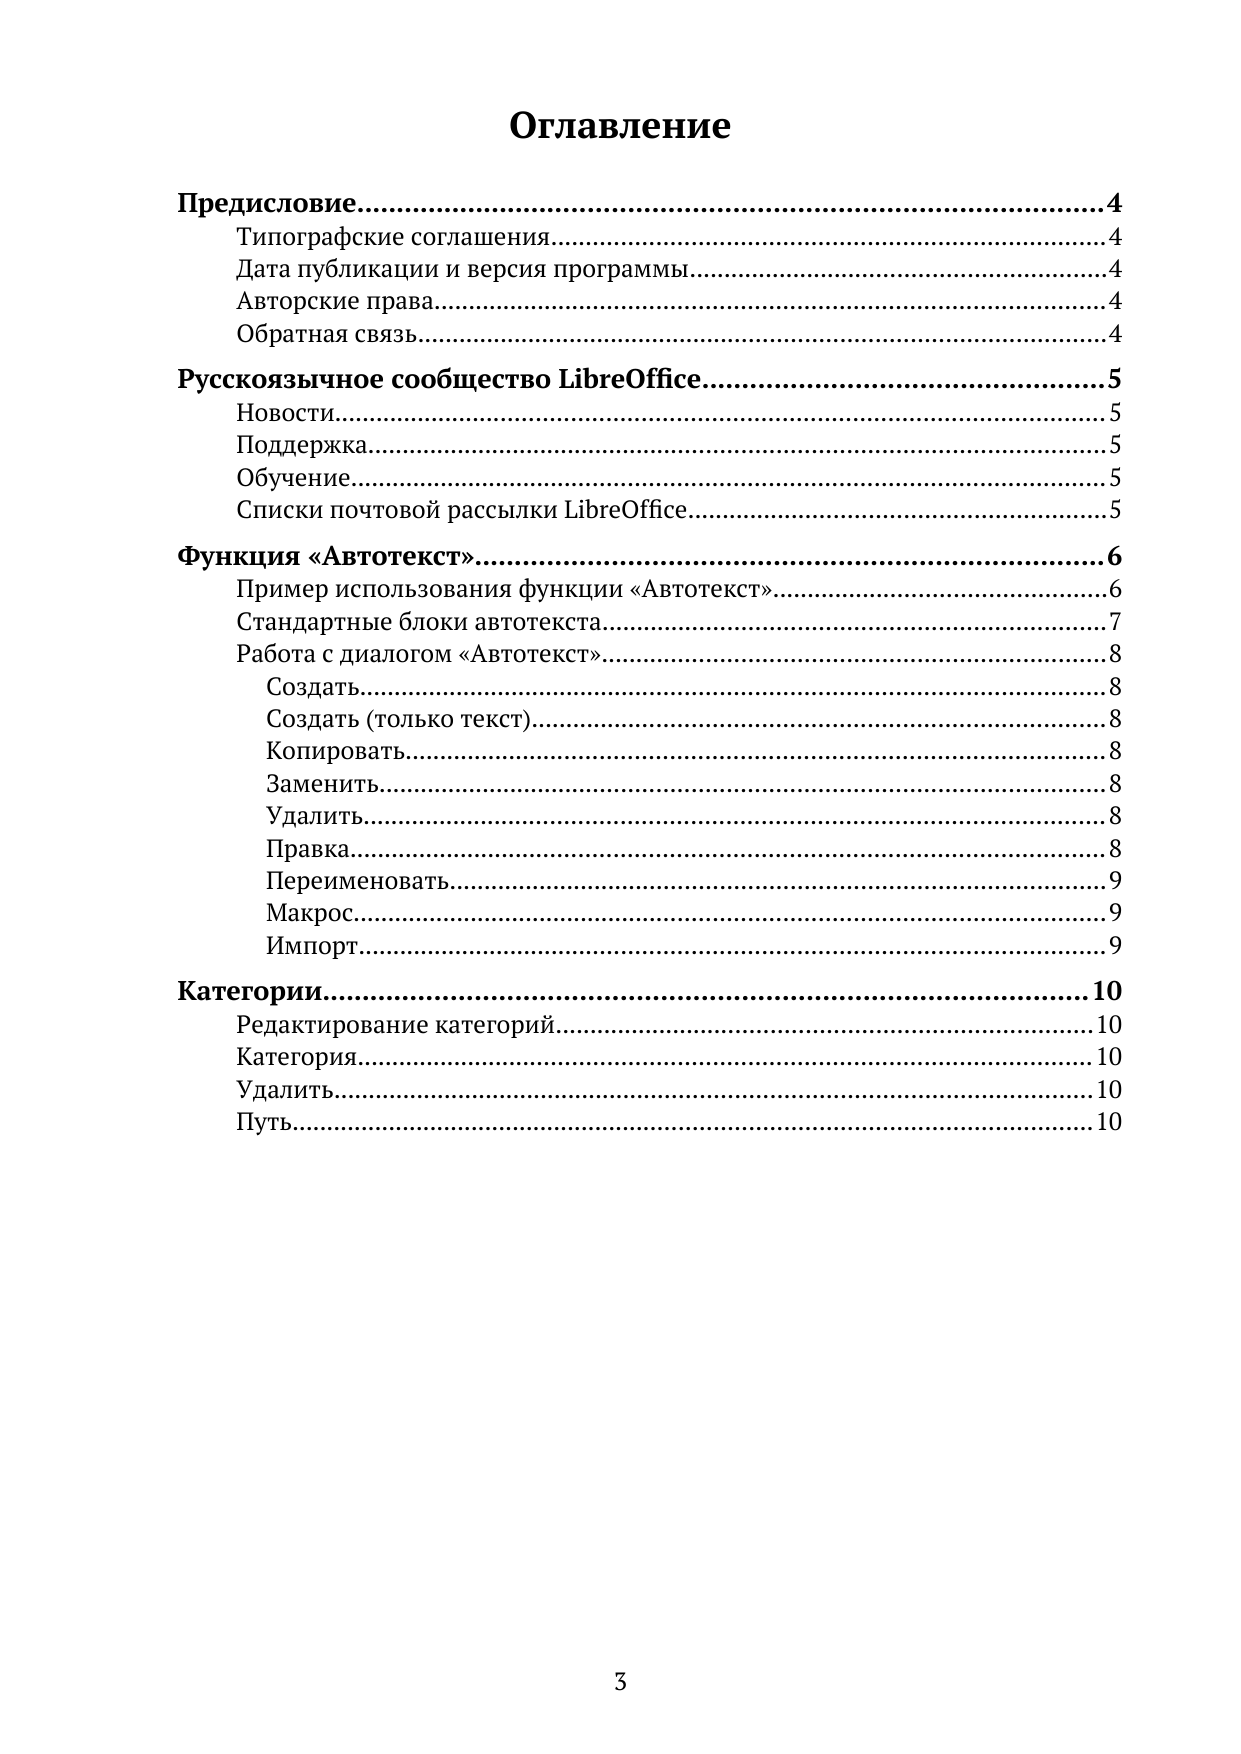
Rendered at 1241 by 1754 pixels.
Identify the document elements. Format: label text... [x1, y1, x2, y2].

text Заменить 8 [266, 767, 1122, 799]
text Макрос 9 [266, 896, 1122, 929]
text Поддержка 5 [236, 428, 1122, 461]
text Переименовать 9 [266, 864, 1122, 896]
text Категории 10 [177, 973, 1122, 1008]
text Обратная связь 4 [236, 317, 1122, 349]
text Категория 10 [236, 1040, 1122, 1073]
text Списки почтовой рассылки LibreOffice 5 [236, 493, 1122, 526]
text Удалить 10 [236, 1073, 1122, 1105]
text Дата публикации и версия программы 4 [236, 252, 1122, 284]
text Обучение 5 [236, 461, 1122, 493]
text Авторские права 4 [236, 284, 1122, 317]
text Редактирование категорий 10 [236, 1008, 1122, 1040]
text Удалить 8 [266, 799, 1122, 832]
text Создать 8 [266, 669, 1122, 702]
text Правка 8 [266, 832, 1122, 864]
text Работа с диалогом «Автотекст» 8 [236, 637, 1122, 669]
text Путь 10 [236, 1105, 1122, 1138]
text Пример использования функции «Автотекст» 6 [236, 572, 1122, 605]
text Создать (только текст) 8 [266, 702, 1122, 734]
text Предисловие 4 [177, 184, 1122, 219]
text Типографские соглашения 4 [236, 219, 1122, 252]
text Импорт 9 [266, 929, 1122, 961]
text Русскоязычное сообщество LibreOffice 5 [177, 361, 1122, 396]
subtitle Оглавление [118, 100, 1122, 149]
text Новости 5 [236, 396, 1122, 428]
text Копировать 8 [266, 734, 1122, 767]
text Стандартные блоки автотекста 7 [236, 605, 1122, 637]
text Функция «Автотекст» 6 [177, 537, 1122, 572]
